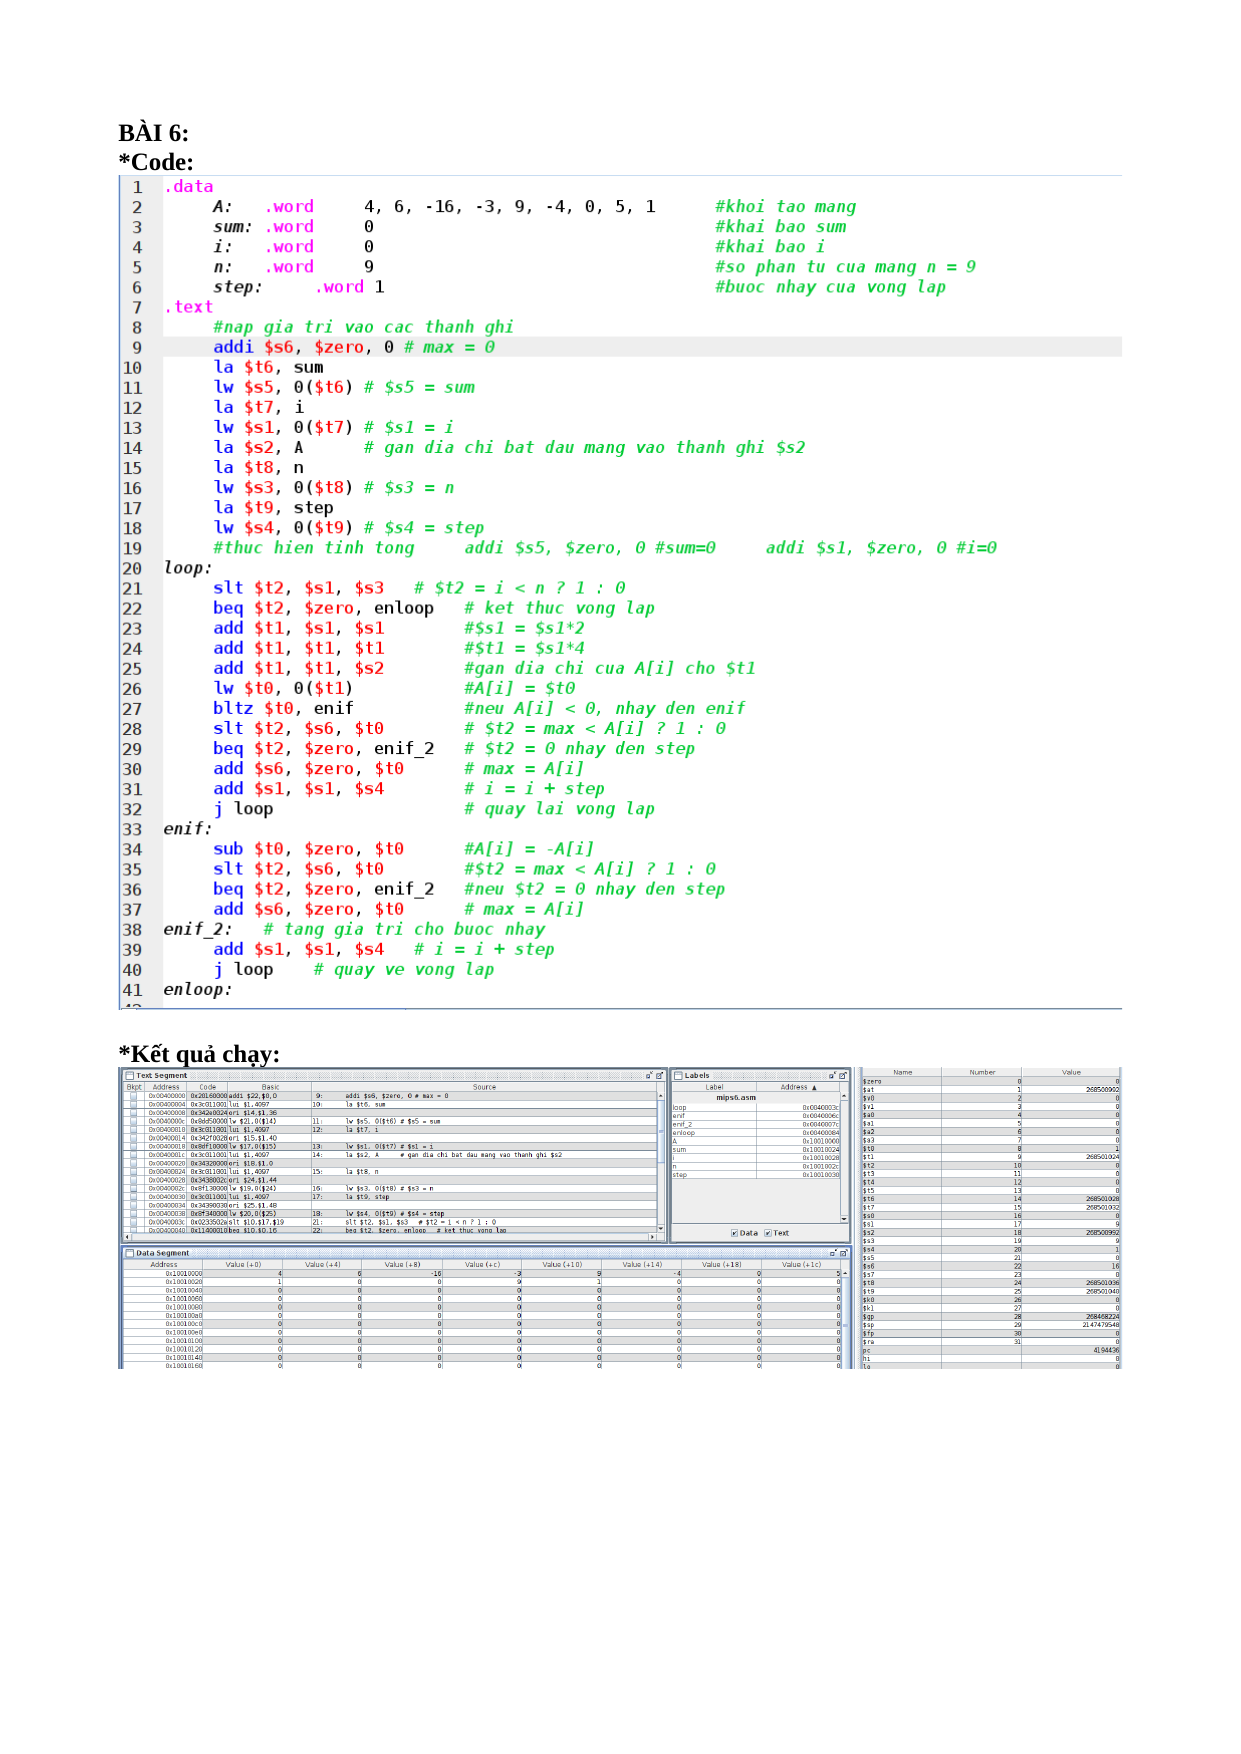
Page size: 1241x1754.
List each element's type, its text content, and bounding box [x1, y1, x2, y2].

text *Code: [118, 147, 1122, 175]
text *Kết quả chạy: [118, 1039, 1122, 1067]
text BÀI 6: [118, 118, 1122, 147]
picture [118, 175, 1123, 1010]
picture [118, 1067, 1123, 1369]
